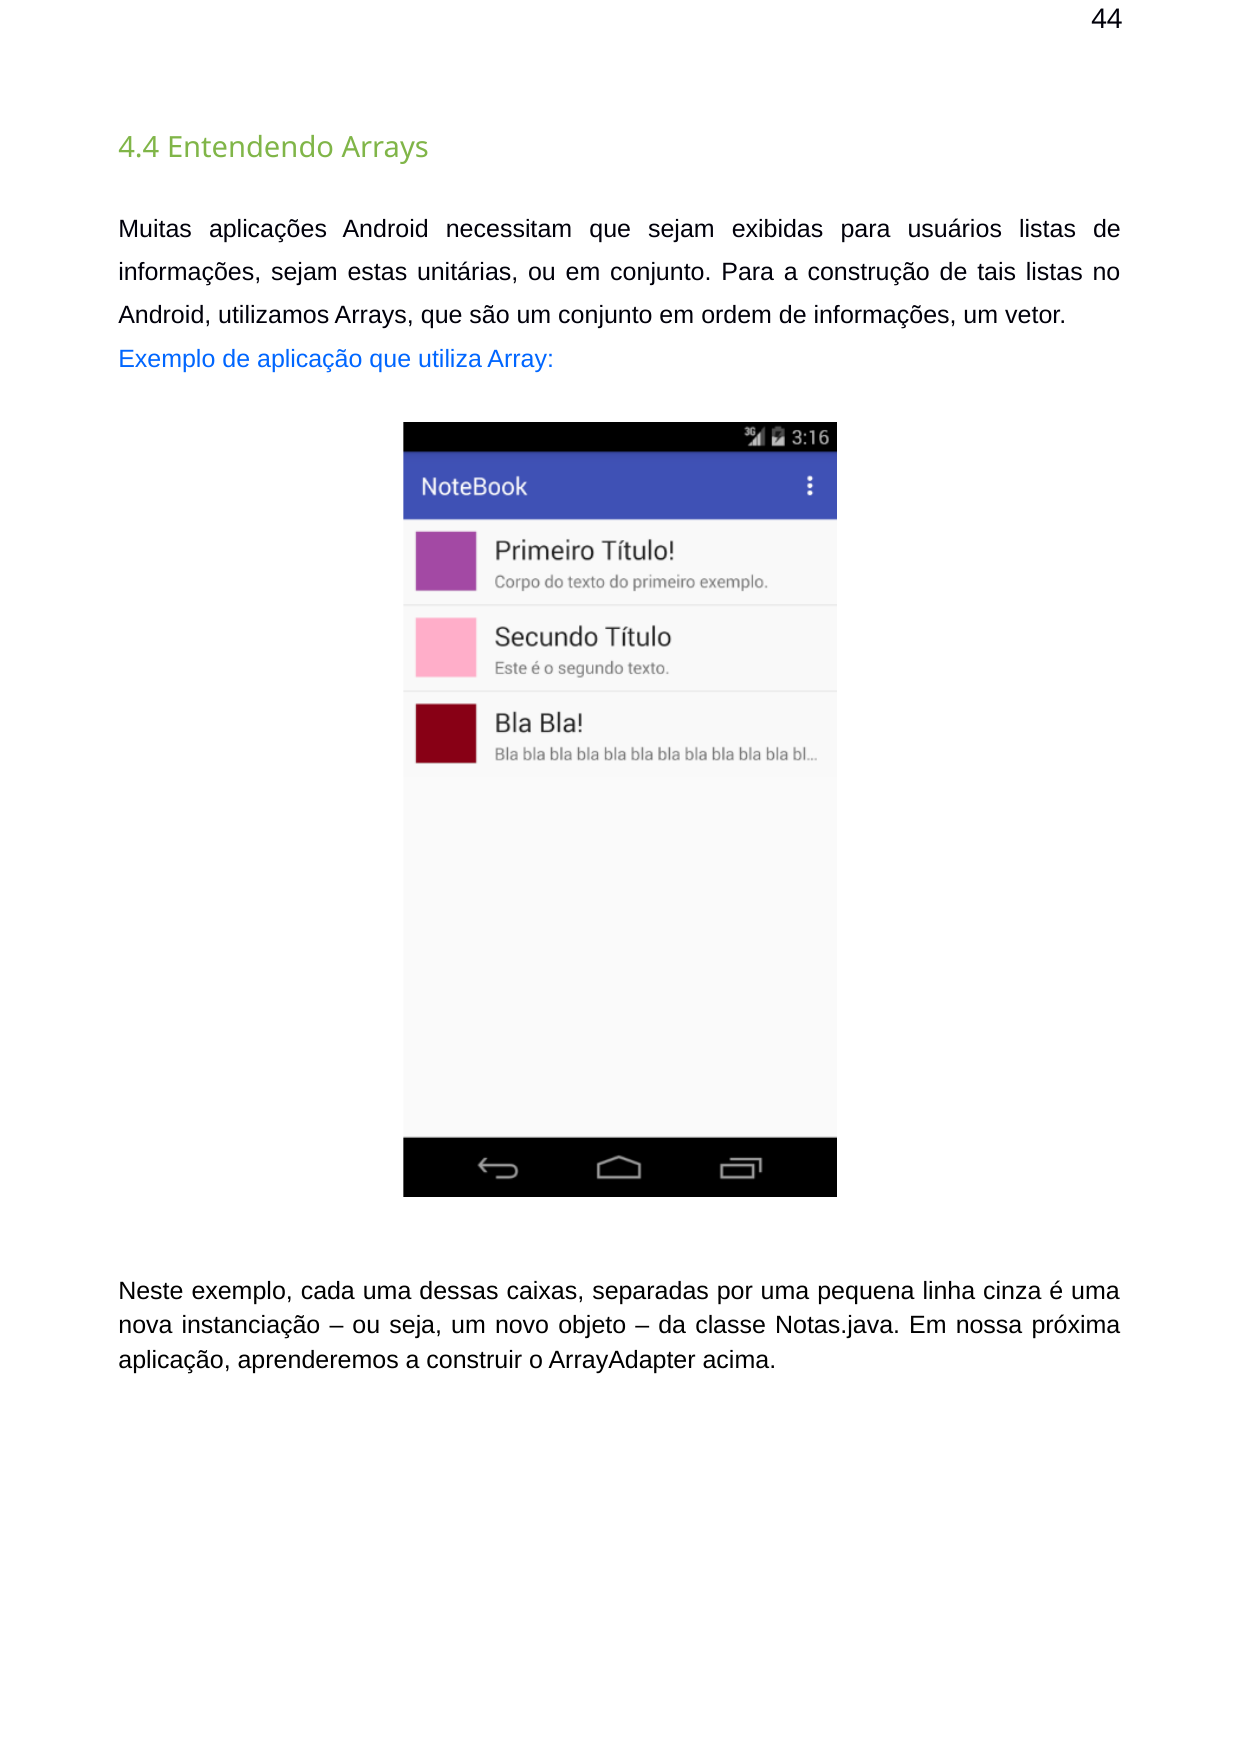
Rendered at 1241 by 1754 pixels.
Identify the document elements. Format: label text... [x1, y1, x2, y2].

picture [403, 422, 837, 1197]
text Exemplo de aplicação que utiliza Array: [118, 343, 1122, 372]
text Neste exemplo, cada uma dessas caixas, separadas por uma pequena linha cinza é uma nova instanciação – ou seja, um novo objeto – da classe Notas.java. Em nossa próxima aplicação, aprenderemos a construir o ArrayAdapter acima. [118, 1276, 1122, 1373]
text Muitas aplicações Android necessitam que sejam exibidas para usuários listas de informações, sejam estas unitárias, ou em conjunto. Para a construção de tais listas no Android, utilizamos Arrays, que são um conjunto em ordem de informações, um vetor. [118, 214, 1122, 329]
subtitle 4.4 Entendendo Arrays [118, 126, 1122, 166]
